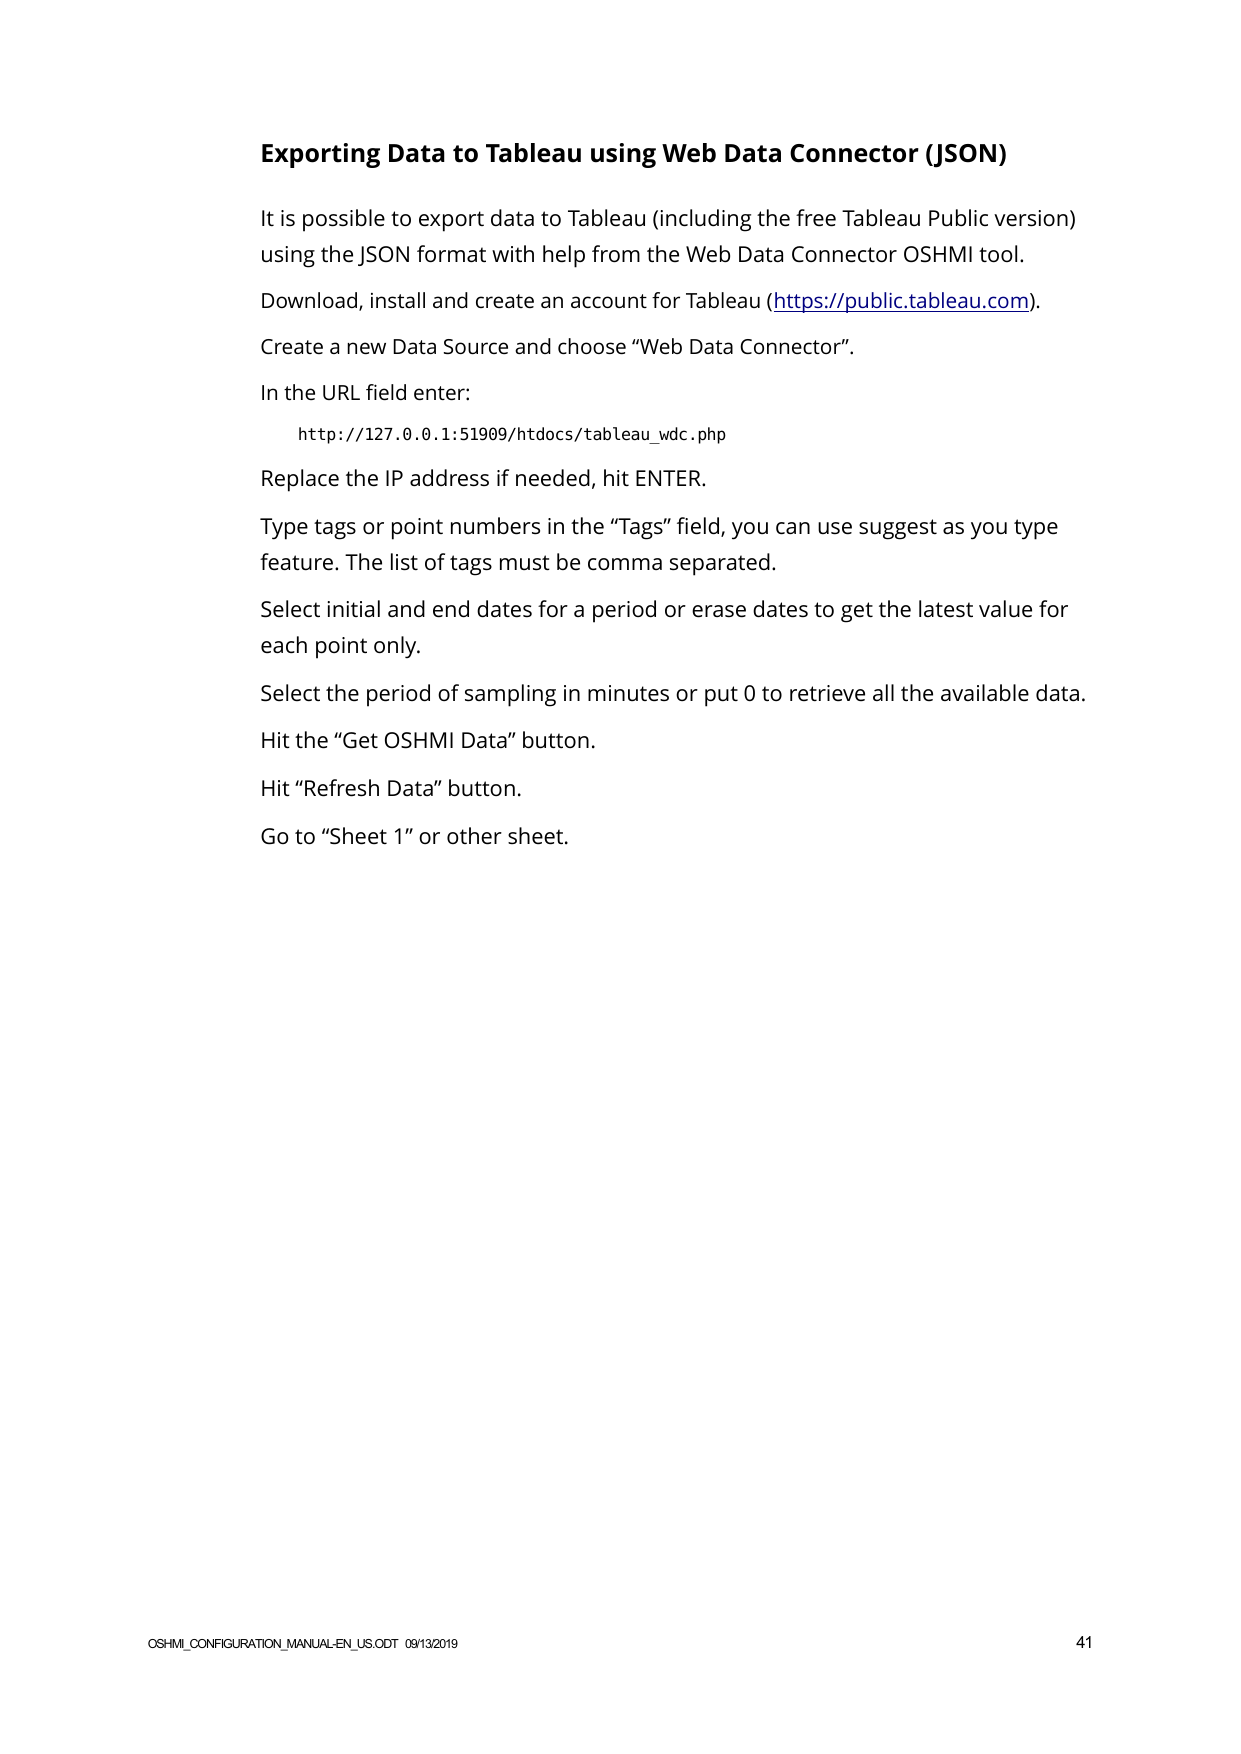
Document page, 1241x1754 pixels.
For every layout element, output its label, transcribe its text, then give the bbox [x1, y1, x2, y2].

text It is possible to export data to Tableau (including the free Tableau Public version) using the JSON format with help from the Web Data Connector OSHMI tool. [260, 203, 1093, 268]
text Download, install and create an account for Tableau (https://public.tableau.com). [260, 286, 1093, 315]
text Select the period of sampling in minutes or put 0 to retrieve all the available data. [260, 678, 1093, 708]
text Hit the “Get OSHMI Data” button. [260, 726, 1093, 755]
text In the URL field enter: [260, 378, 1093, 407]
text Type tags or point numbers in the “Tags” field, you can use suggest as you type feature. The list of tags must be comma separated. [260, 511, 1093, 576]
text Create a new Data Source and choose “Web Data Connector”. [260, 332, 1093, 361]
subtitle Exporting Data to Tableau using Web Data Connector (JSON) [260, 136, 1093, 170]
text http://127.0.0.1:51909/htdocs/tableau_wdc.php [260, 424, 1093, 444]
text Select initial and end dates for a period or erase dates to get the latest value for each point only. [260, 594, 1093, 660]
text Hit “Refresh Data” button. [260, 773, 1093, 803]
text Replace the IP address if needed, hit ENTER. [260, 463, 1093, 493]
text Go to “Sheet 1” or other sheet. [260, 821, 1093, 851]
